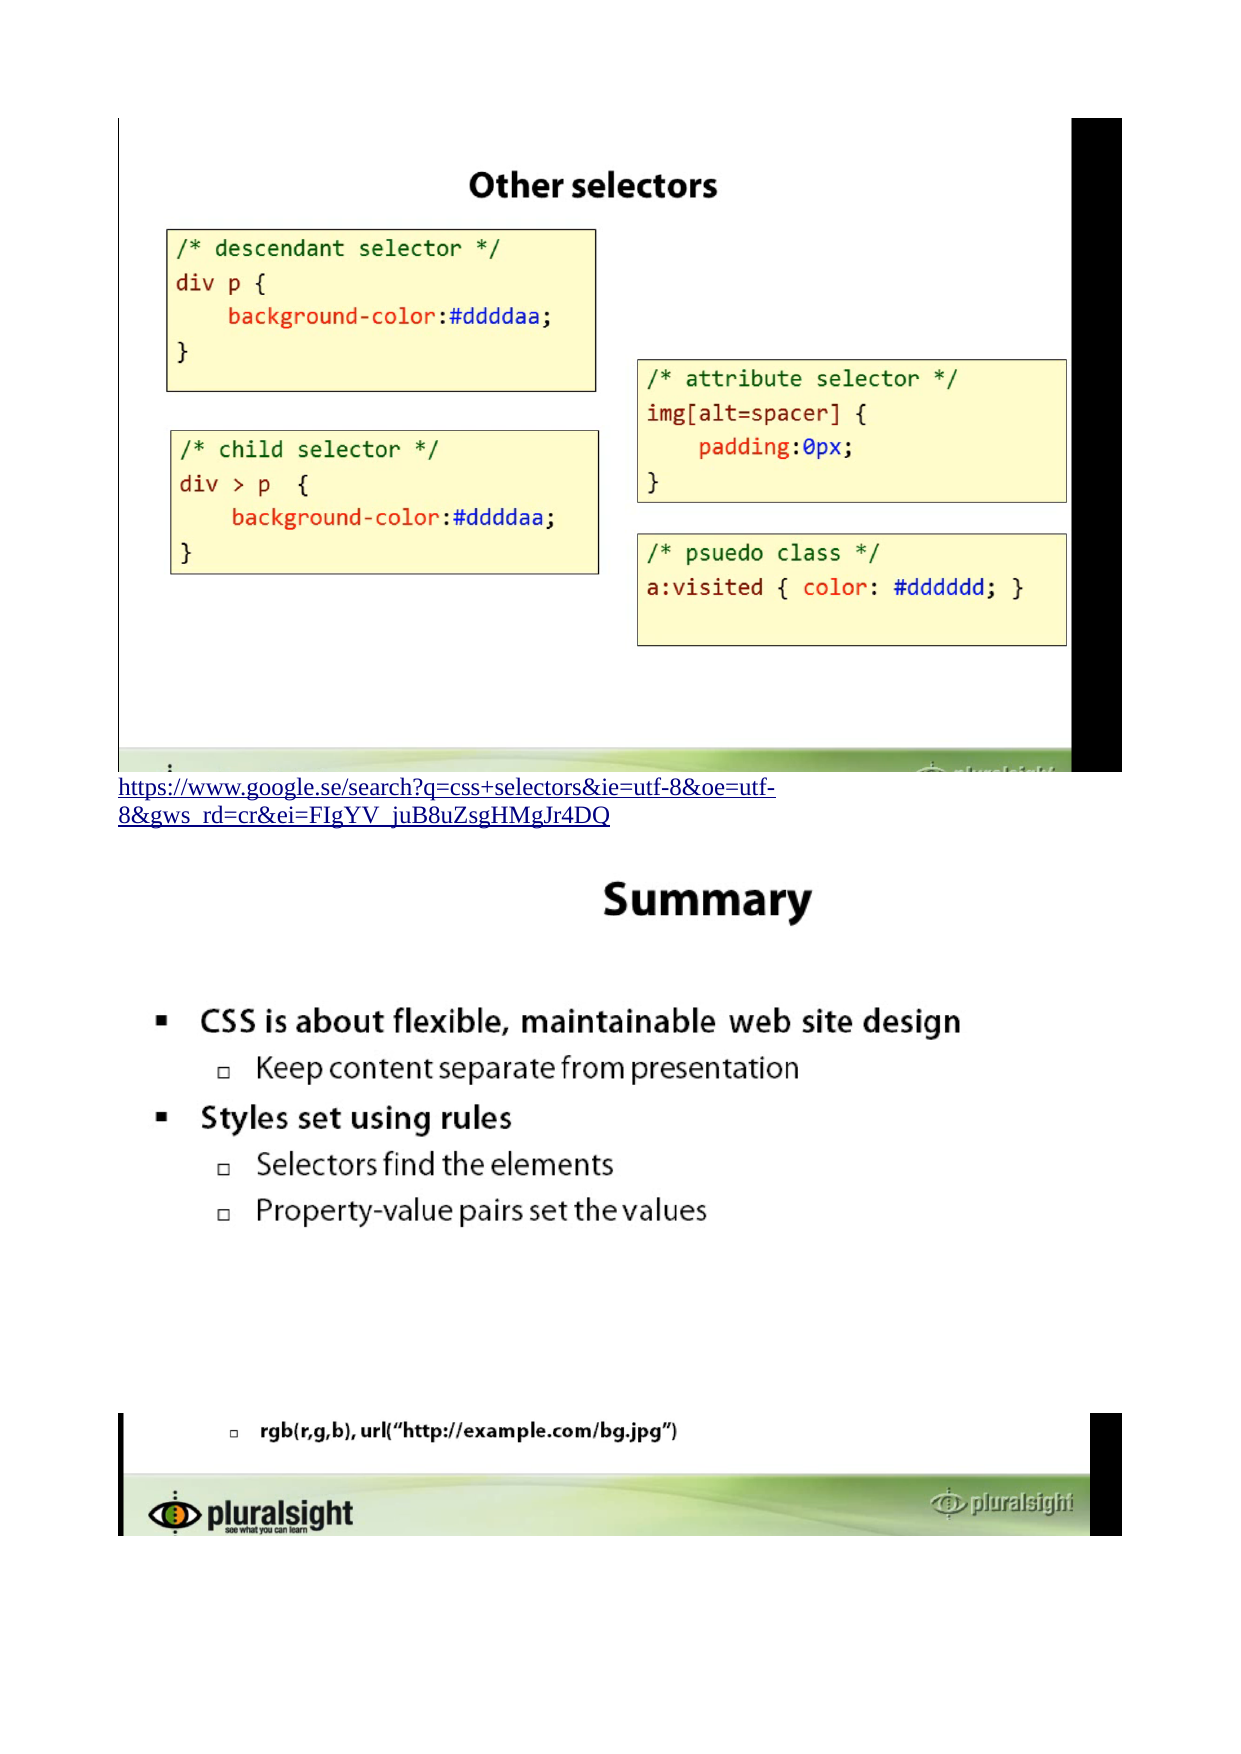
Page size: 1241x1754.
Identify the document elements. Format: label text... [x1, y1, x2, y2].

text https://www.google.se/search?q=css+selectors&ie=utf-8&oe=utf-8&gws_rd=cr&ei=FIgYV_juB8uZsgHMgJr4DQ [118, 772, 1122, 829]
picture [118, 118, 1122, 772]
picture [118, 829, 1122, 1536]
